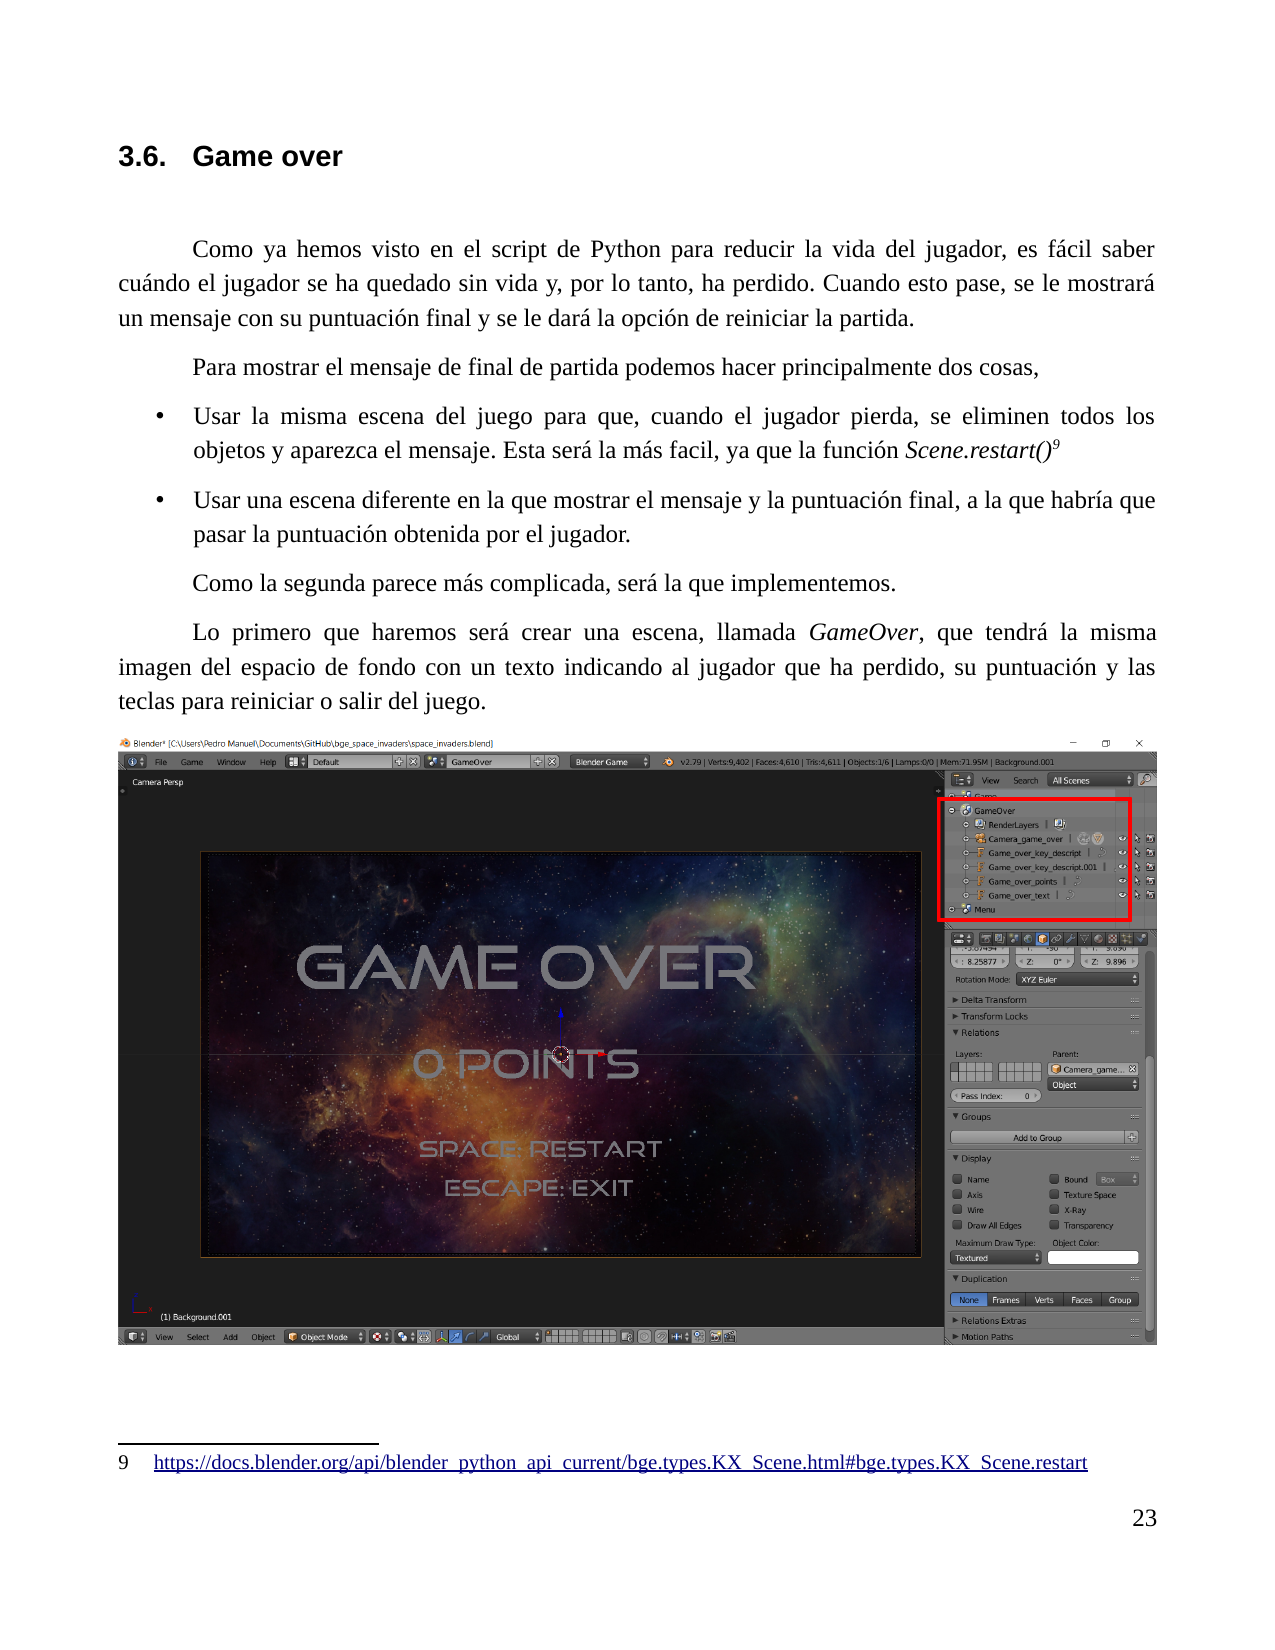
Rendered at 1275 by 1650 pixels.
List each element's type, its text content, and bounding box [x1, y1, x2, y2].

subtitle 3.6. Game over [118, 139, 1157, 172]
text Como ya hemos visto en el script de Python para reducir la vida del jugador, es fácil saber cuándo el jugador se ha quedado sin vida y, por lo tanto, ha perdido. Cuando esto pase, se le mostrará un mensaje con su puntuación final y se le dará la opción de reiniciar la partida. [118, 234, 1157, 332]
text Lo primero que haremos será crear una escena, llamada GameOver, que tendrá la misma imagen del espacio de fondo con un texto indicando al jugador que ha perdido, su puntuación y las teclas para reiniciar o salir del juego. [118, 617, 1157, 715]
text Como la segunda parece más complicada, será la que implementemos. [118, 568, 1157, 597]
list https://docs.blender.org/api/blender_python_api_current/bge.types.KX_Scene.html#bge.types.KX_Scene.restart [118, 1449, 1157, 1474]
picture [118, 735, 1157, 1345]
list Usar la misma escena del juego para que, cuando el jugador pierda, se eliminen todos los objetos y aparezca el mensaje. Esta será la más facil, ya que la función Scene.restart() [156, 401, 1157, 464]
list Usar una escena diferente en la que mostrar el mensaje y la puntuación final, a la que habría que pasar la puntuación obtenida por el jugador. [156, 485, 1157, 548]
text Para mostrar el mensaje de final de partida podemos hacer principalmente dos cosas, [118, 352, 1157, 381]
